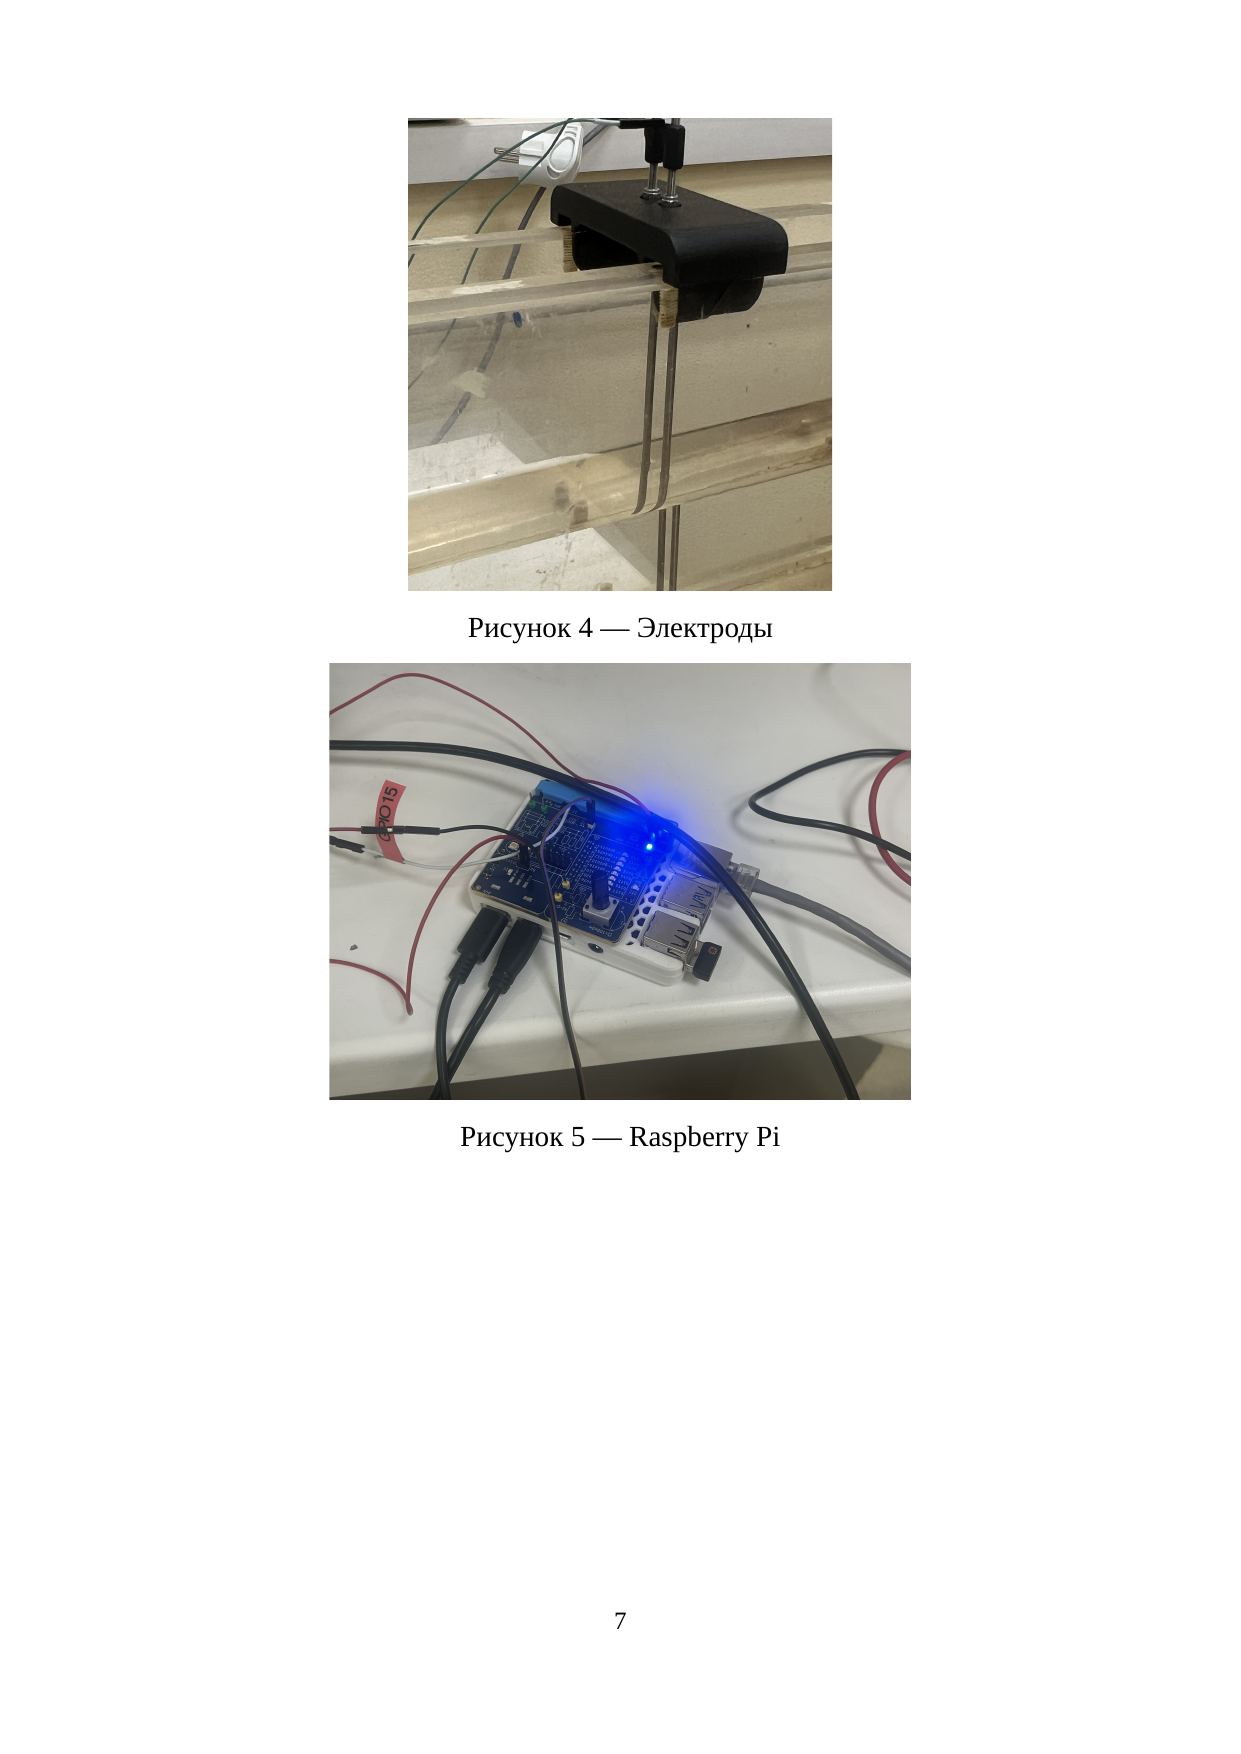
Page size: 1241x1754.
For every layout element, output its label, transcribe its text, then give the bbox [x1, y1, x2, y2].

picture [329, 663, 911, 1100]
text Рисунок 4 — Электроды [118, 610, 1122, 644]
text Рисунок 5 — Raspberry Pi [118, 1119, 1122, 1153]
